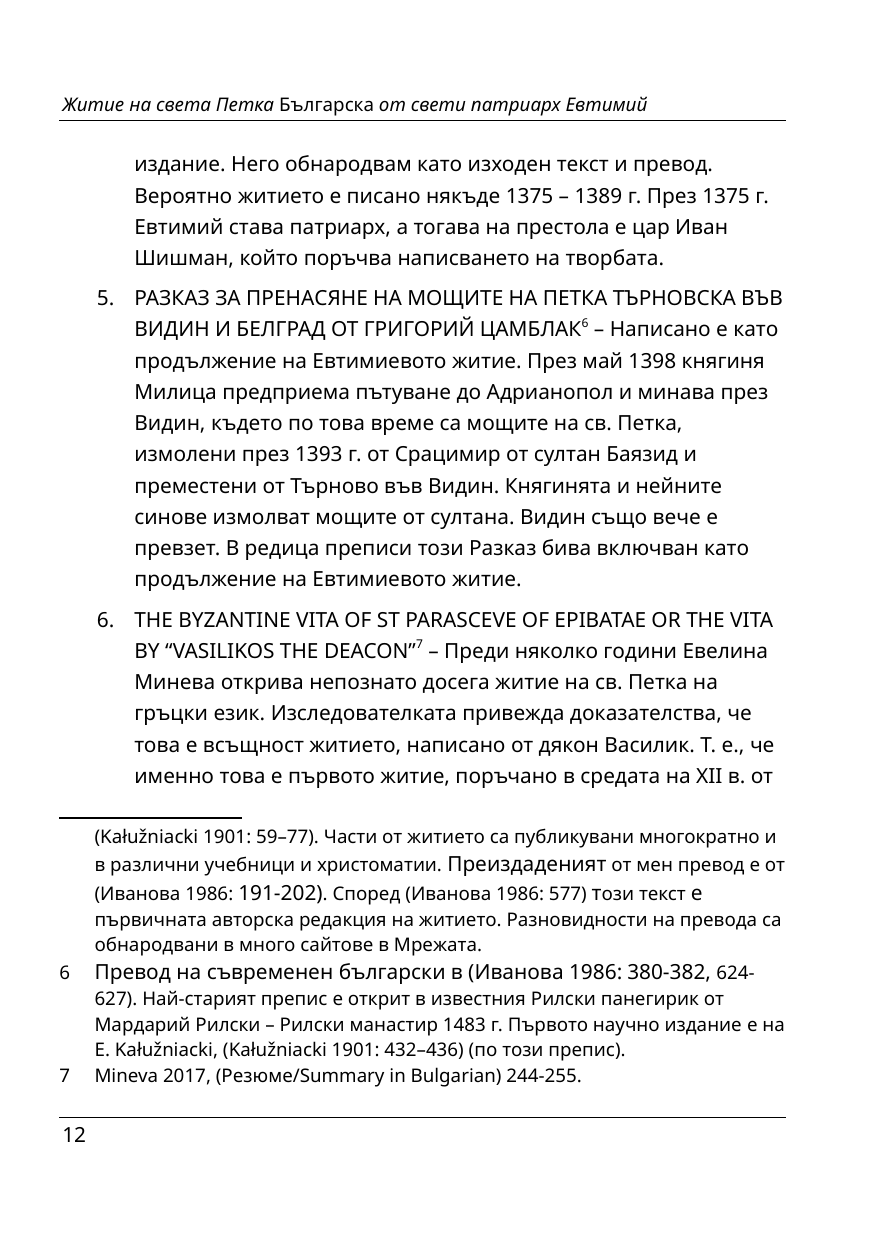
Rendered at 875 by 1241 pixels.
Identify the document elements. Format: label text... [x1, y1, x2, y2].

list Превод на съвременен български в (Иванова 1986: 380-382, 624-627). Най-старият препис е открит в известния Рилски панегирик от Мардарий Рилски – Рилски манастир 1483 г. Първото научно издание е на E. Kałužniacki, (Kałužniacki 1901: 432–436) (по този препис). [59, 957, 786, 1062]
list РАЗКАЗ ЗА ПРЕНАСЯНЕ НА МОЩИТЕ НА ПЕТКА ТЪРНОВСКА ВЪВ ВИДИН И БЕЛГРАД ОТ ГРИГОРИЙ ЦАМБЛАК – Написано е като продължение на Евтимиевото житие. През май 1398 княгиня Милица предприема пътуване до Адрианопол и минава през Видин, където по това време са мощите на св. Петка, измолени през 1393 г. от Срацимир от султан Баязид и преместени от Търново във Видин. Княгинята и нейните синове измолват мощите от султана. Видин също вече е превзет. В редица преписи този Разказ бива включван като продължение на Евтимиевото житие. [97, 283, 786, 593]
list (Kałužniacki 1901: 59–77). Части от житието са публикувани многократно и в различни учебници и христоматии. Преиздаденият от мен превод е от (Иванова 1986: 191-202). Според (Иванова 1986: 577) този текст е първичната авторска редакция на житието. Разновидности на превода са обнародвани в много сайтове в Мрежата. [59, 824, 786, 957]
list THE BYZANTINE VITA OF ST PARASCEVE OF EPIBATAE OR THE VITA BY “VASILIKOS THE DEACON” – Преди няколко години Евелина Минева открива непознато досега житие на св. Петка на гръцки език. Изследователката привежда доказателства, че това е всъщност житието, написано от дякон Василик. Т. е., че именно това е първото житие, поръчано в средата на XII в. от [97, 605, 786, 789]
list Mineva 2017, (Резюме/Summary in Bulgarian) 244-255. [59, 1062, 786, 1088]
list издание. Него обнародвам като изходен текст и превод. Вероятно житието е писано някъде 1375 – 1389 г. През 1375 г. Евтимий става патриарх, а тогава на престола е цар Иван Шишман, който поръчва написването на творбата. [97, 149, 786, 272]
